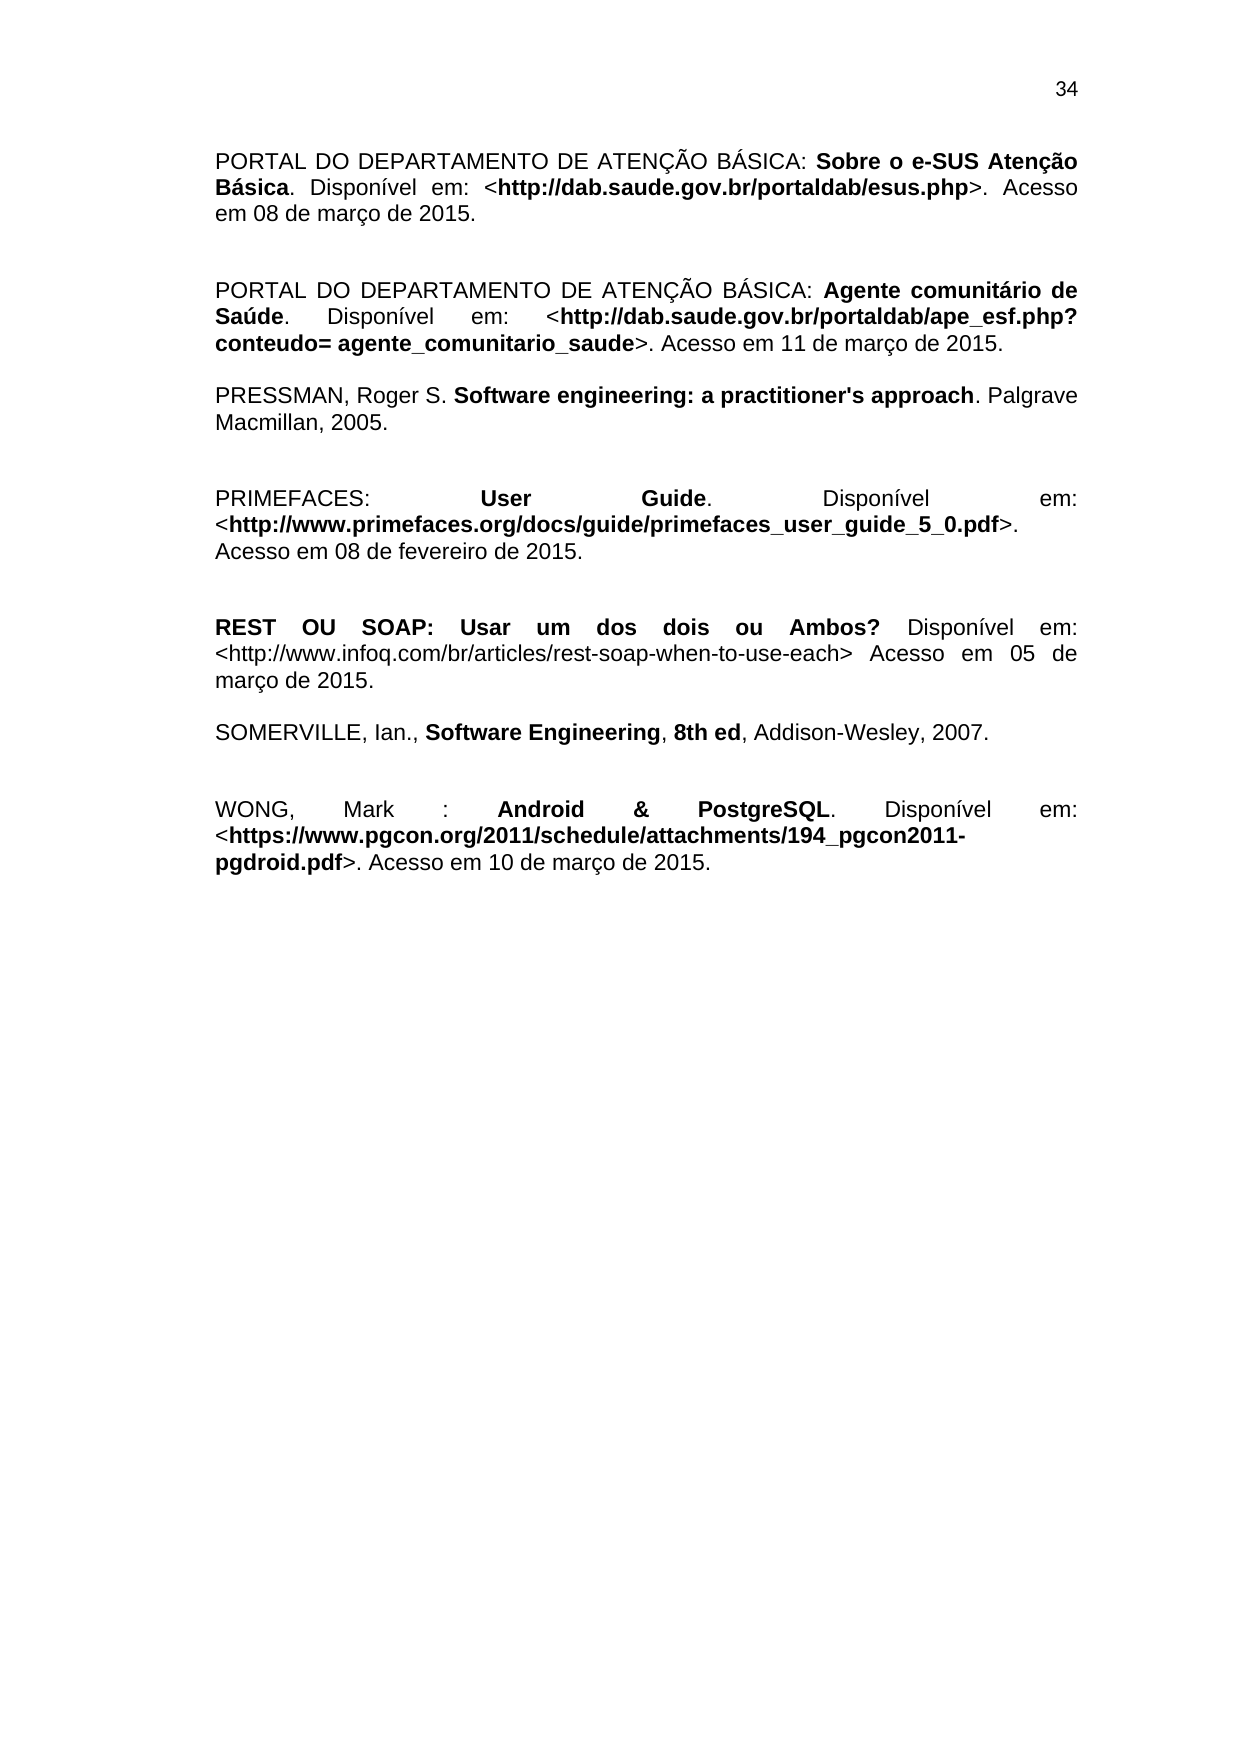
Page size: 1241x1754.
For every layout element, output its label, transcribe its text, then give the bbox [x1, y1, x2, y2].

list PORTAL DO DEPARTAMENTO DE ATENÇÃO BÁSICA: Agente comunitário de Saúde. Disponível em: <http://dab.saude.gov.br/portaldab/ape_esf.php?conteudo= agente_comunitario_saude>. Acesso em 11 de março de 2015. [215, 277, 1078, 356]
text PORTAL DO DEPARTAMENTO DE ATENÇÃO BÁSICA: Sobre o e-SUS Atenção Básica. Disponível em: <http://dab.saude.gov.br/portaldab/esus.php>. Acesso em 08 de março de 2015. [215, 148, 1078, 227]
text PRIMEFACES: User Guide. Disponível em: <http://www.primefaces.org/docs/guide/primefaces_user_guide_5_0.pdf>. Acesso em 08 de fevereiro de 2015. [215, 485, 1078, 564]
list REST OU SOAP: Usar um dos dois ou Ambos? Disponível em: <http://www.infoq.com/br/articles/rest-soap-when-to-use-each> Acesso em 05 de março de 2015. [215, 614, 1078, 693]
text WONG, Mark : Android & PostgreSQL. Disponível em: <https://www.pgcon.org/2011/schedule/attachments/194_pgcon2011-pgdroid.pdf>. Acesso em 10 de março de 2015. [215, 796, 1078, 875]
list SOMERVILLE, Ian., Software Engineering, 8th ed, Addison-Wesley, 2007. [215, 719, 1078, 746]
list PRESSMAN, Roger S. Software engineering: a practitioner's approach. Palgrave Macmillan, 2005. [215, 382, 1078, 435]
